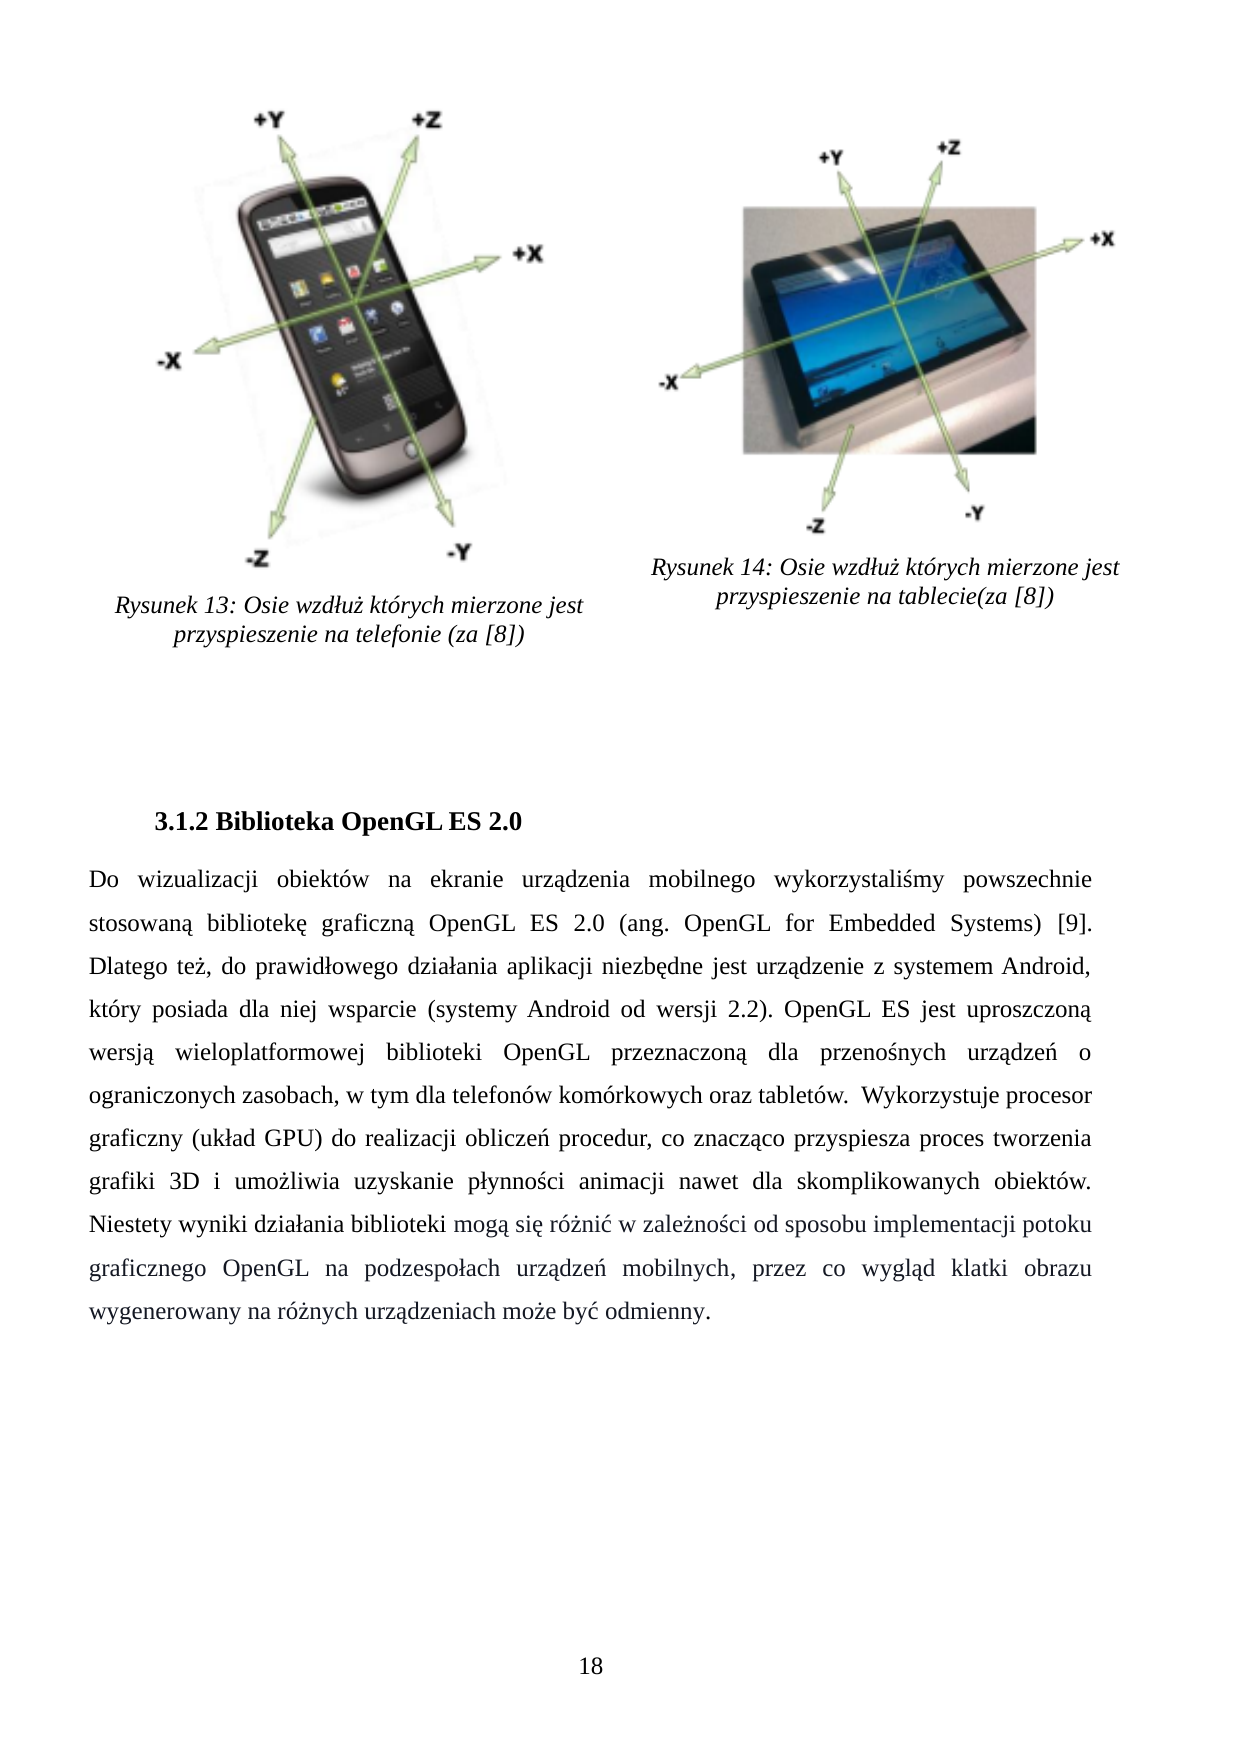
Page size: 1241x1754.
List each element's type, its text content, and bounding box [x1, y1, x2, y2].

text Rysunek 14: Osie wzdłuż których mierzone jest przyspieszenie na tablecie(za [8]) [646, 553, 1127, 610]
text Rysunek 13: Osie wzdłuż których mierzone jest przyspieszenie na telefonie (za [8]) [106, 104, 595, 648]
picture [644, 131, 1129, 553]
picture [137, 91, 564, 591]
subtitle Biblioteka OpenGL ES 2.0 [148, 805, 1093, 836]
text Do wizualizacji obiektów na ekranie urządzenia mobilnego wykorzystaliśmy powszechnie stosowaną bibliotekę graficzną OpenGL ES 2.0 (ang. OpenGL for Embedded Systems) [9]. Dlatego też, do prawidłowego działania aplikacji niezbędne jest urządzenie z systemem Android, który posiada dla niej wsparcie (systemy Android od wersji 2.2). OpenGL ES jest uproszczoną wersją wieloplatformowej biblioteki OpenGL przeznaczoną dla przenośnych urządzeń o ograniczonych zasobach, w tym dla telefonów komórkowych oraz tabletów. Wykorzystuje procesor graficzny (układ GPU) do realizacji obliczeń procedur, co znacząco przyspiesza proces tworzenia grafiki 3D i umożliwia uzyskanie płynności animacji nawet dla skomplikowanych obiektów. Niestety wyniki działania biblioteki mogą się różnić w zależności od sposobu implementacji potoku graficznego OpenGL na podzespołach urządzeń mobilnych, przez co wygląd klatki obrazu wygenerowany na różnych urządzeniach może być odmienny. [88, 864, 1093, 1324]
